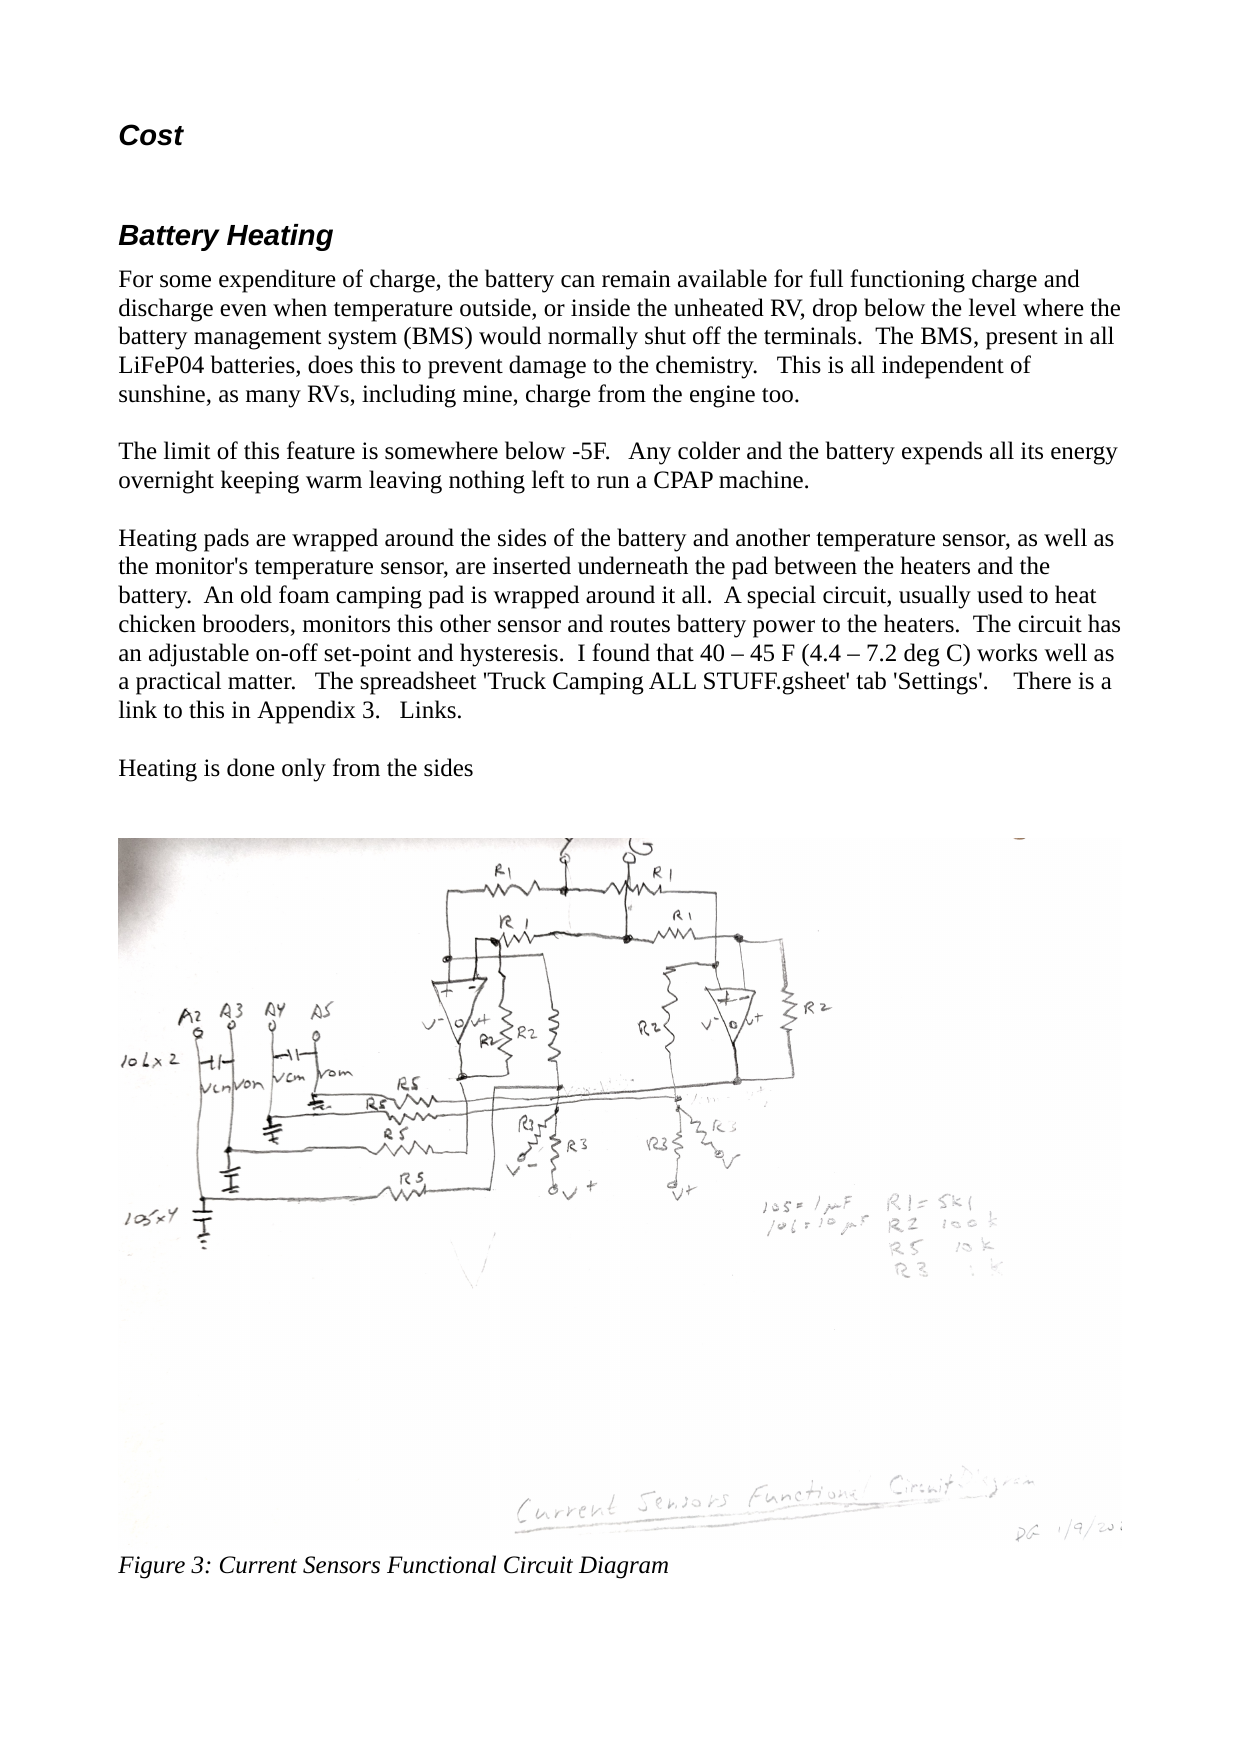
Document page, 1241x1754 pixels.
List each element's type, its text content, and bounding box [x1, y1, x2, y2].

text Heating is done only from the sides [118, 753, 1122, 781]
picture [118, 838, 1122, 1550]
subtitle Cost [118, 118, 1122, 152]
text Figure 3: Current Sensors Functional Circuit Diagram [118, 1550, 1122, 1578]
subtitle Battery Heating [118, 218, 1122, 251]
text The limit of this feature is somewhere below -5F. Any colder and the battery expends all its energy overnight keeping warm leaving nothing left to run a CPAP machine. [118, 436, 1122, 494]
text For some expenditure of charge, the battery can remain available for full functioning charge and discharge even when temperature outside, or inside the unheated RV, drop below the level where the battery management system (BMS) would normally shut off the terminals. The BMS, present in all LiFeP04 batteries, does this to prevent damage to the chemistry. This is all independent of sunshine, as many RVs, including mine, charge from the engine too. [118, 264, 1122, 408]
text Heating pads are wrapped around the sides of the battery and another temperature sensor, as well as the monitor's temperature sensor, are inserted underneath the pad between the heaters and the battery. An old foam camping pad is wrapped around it all. A special circuit, usually used to heat chicken brooders, monitors this other sensor and routes battery power to the heaters. The circuit has an adjustable on-off set-point and hysteresis. I found that 40 – 45 F (4.4 – 7.2 deg C) works well as a practical matter. The spreadsheet 'Truck Camping ALL STUFF.gsheet' tab 'Settings'. There is a link to this in Appendix 3. Links. [118, 523, 1122, 724]
